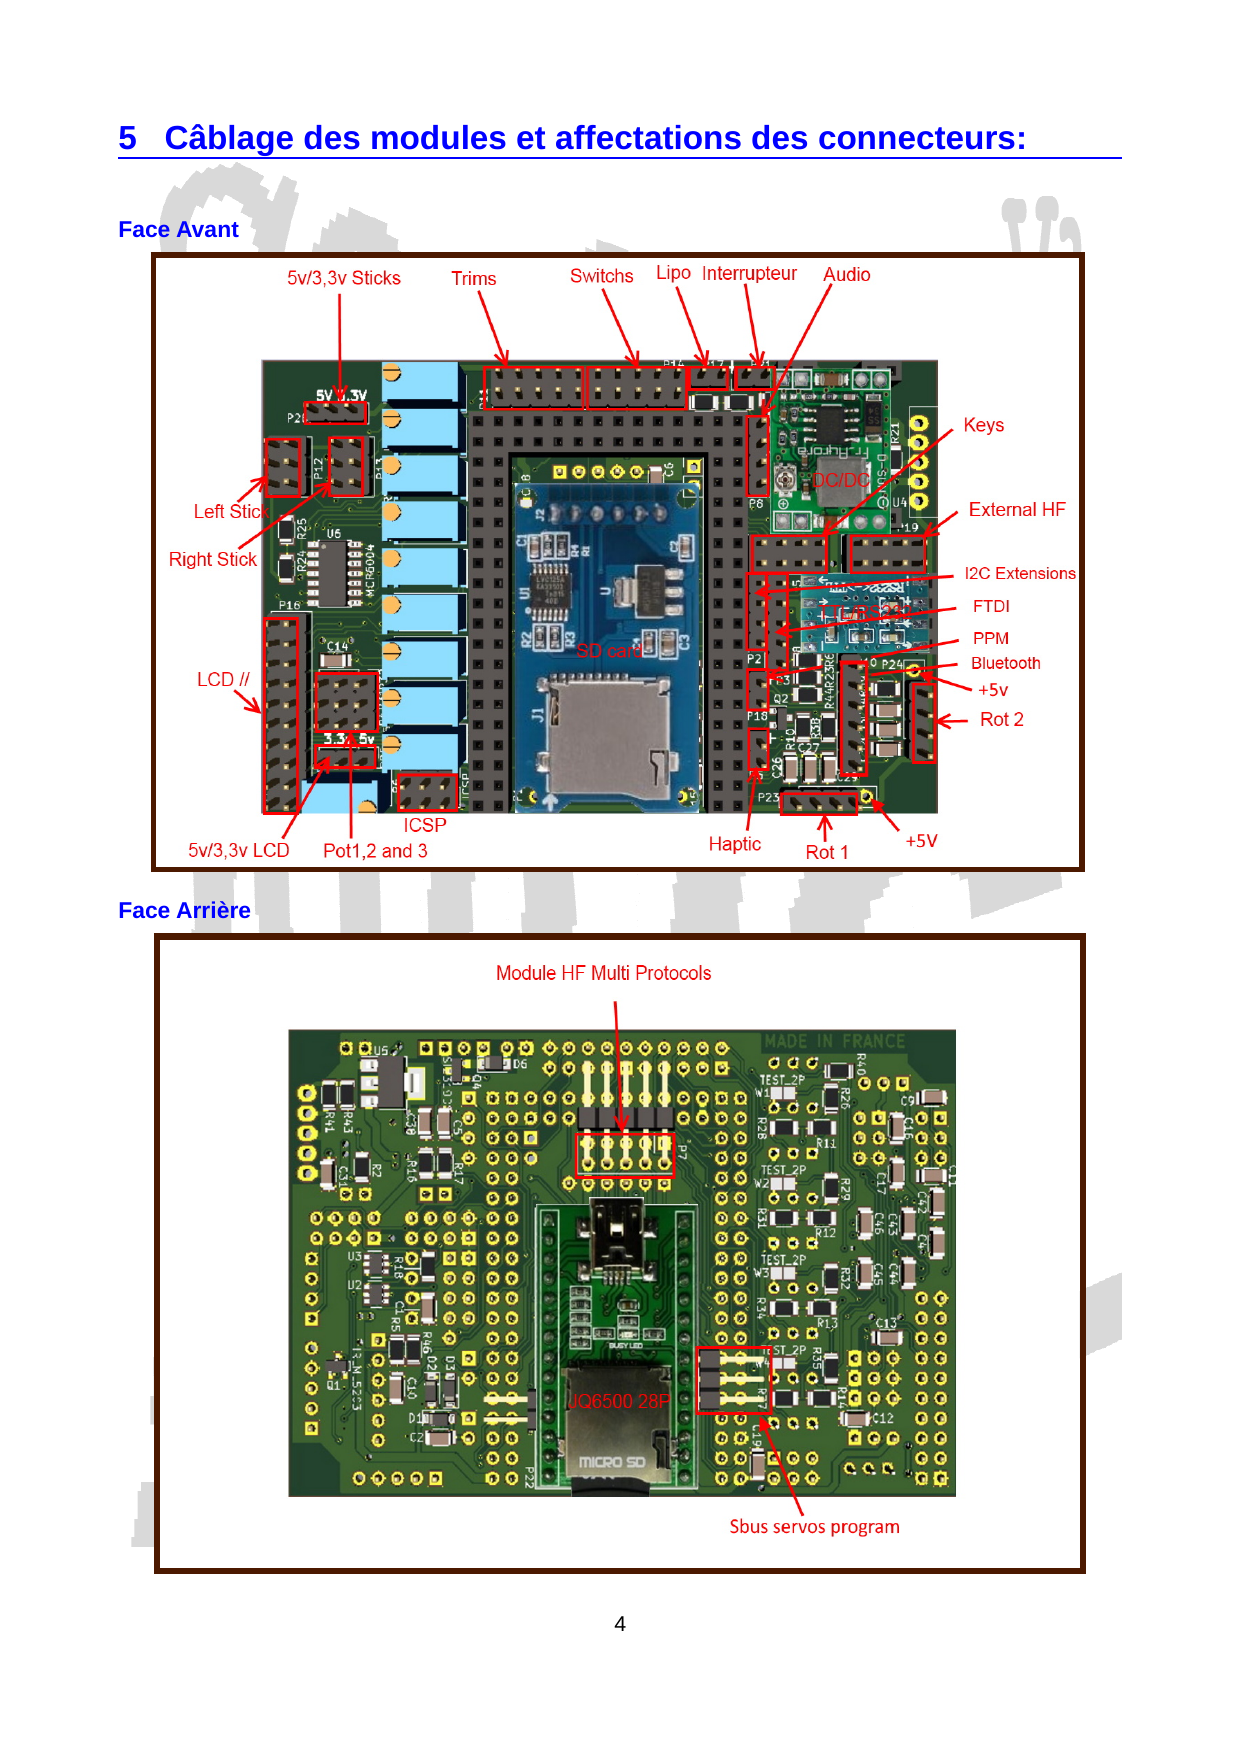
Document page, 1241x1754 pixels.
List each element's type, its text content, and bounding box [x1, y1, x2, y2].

text Face Avant [118, 216, 1122, 243]
picture [156, 258, 1079, 867]
subtitle 5 Câblage des modules et affectations des connecteurs: [118, 118, 1122, 157]
text Face Arrière [118, 897, 1122, 923]
picture [160, 940, 1080, 1568]
